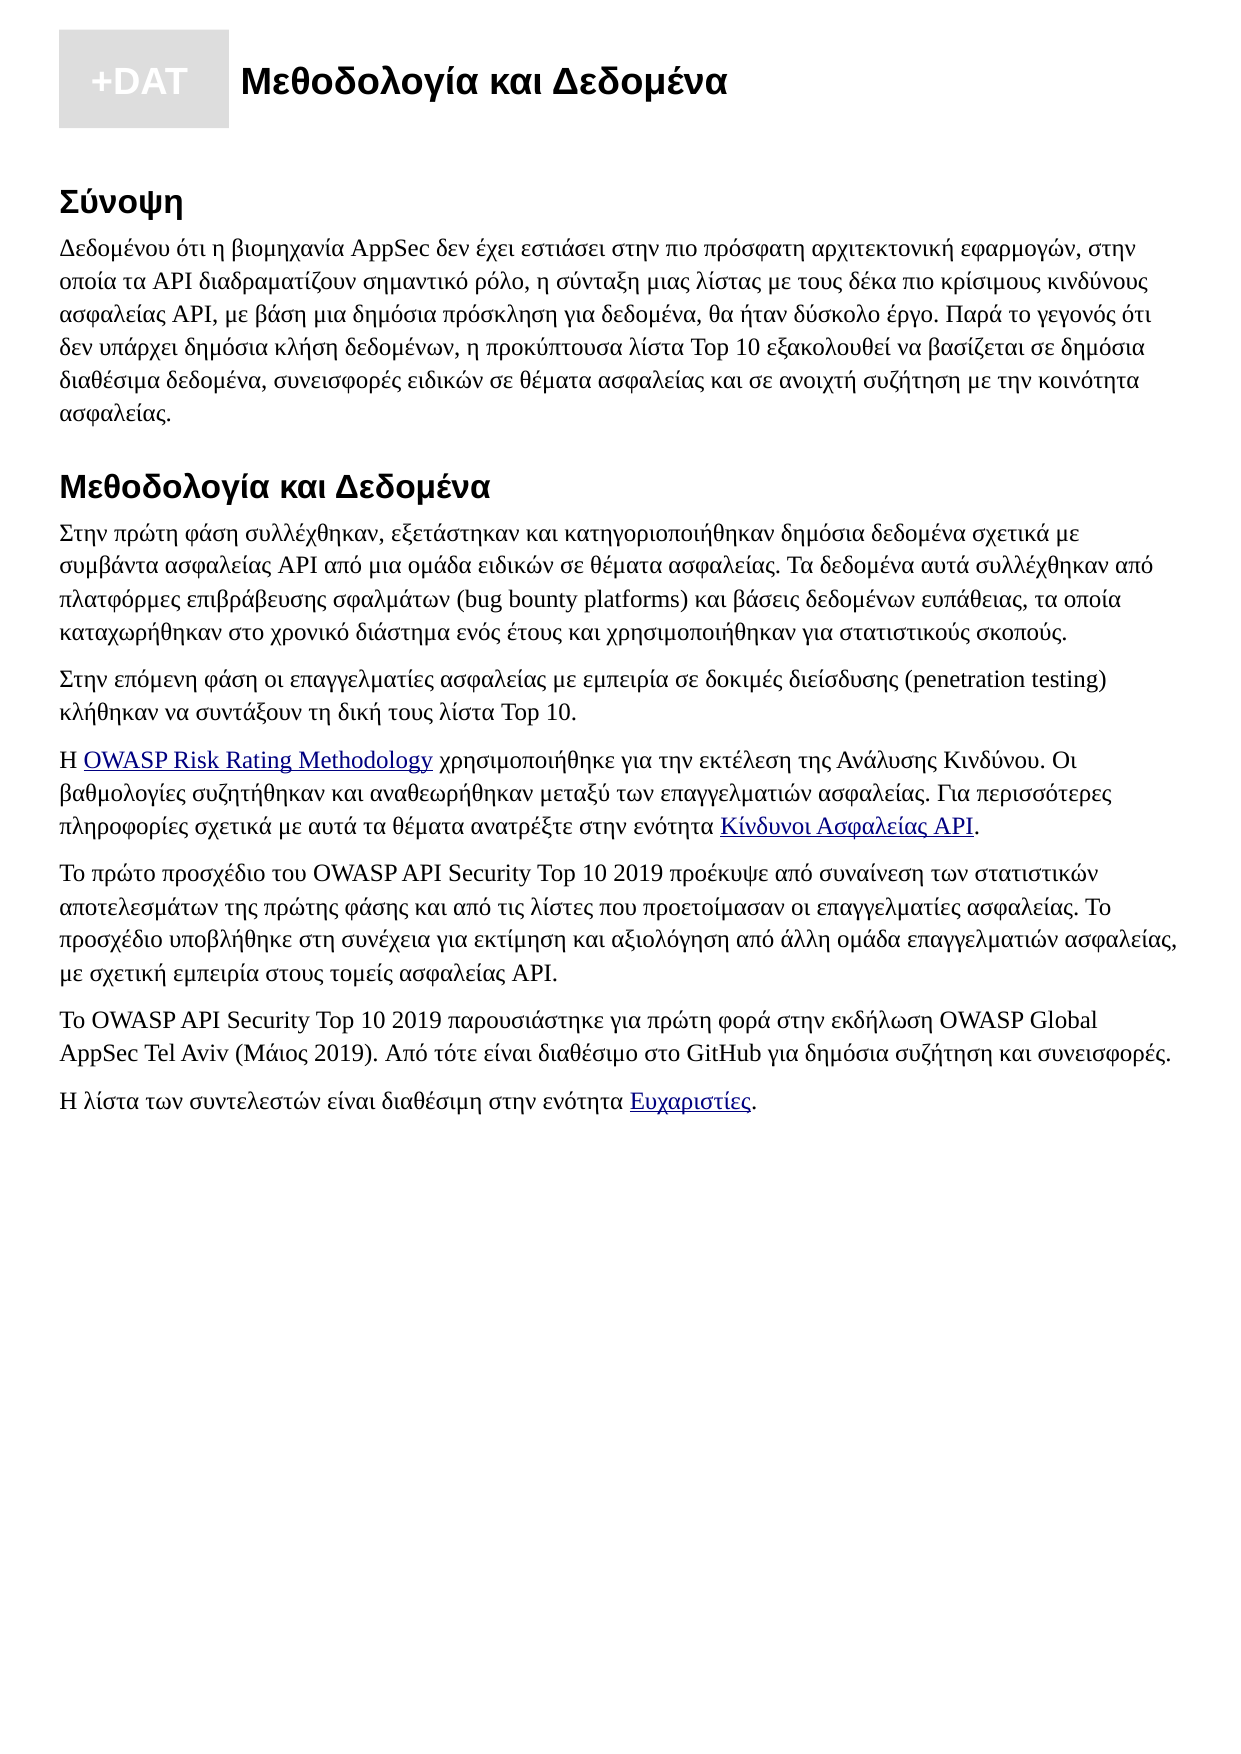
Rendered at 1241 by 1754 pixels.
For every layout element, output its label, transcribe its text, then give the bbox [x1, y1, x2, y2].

text Το πρώτο προσχέδιο του OWASP API Security Top 10 2019 προέκυψε από συναίνεση των στατιστικών αποτελεσμάτων της πρώτης φάσης και από τις λίστες που προετοίμασαν οι επαγγελματίες ασφαλείας. Το προσχέδιο υποβλήθηκε στη συνέχεια για εκτίμηση και αξιολόγηση από άλλη ομάδα επαγγελματιών ασφαλείας, με σχετική εμπειρία στους τομείς ασφαλείας API. [59, 858, 1181, 986]
subtitle Μεθοδολογία και Δεδομένα [59, 466, 1181, 505]
text Δεδομένου ότι η βιομηχανία AppSec δεν έχει εστιάσει στην πιο πρόσφατη αρχιτεκτονική εφαρμογών, στην οποία τα API διαδραματίζουν σημαντικό ρόλο, η σύνταξη μιας λίστας με τους δέκα πιο κρίσιμους κινδύνους ασφαλείας API, με βάση μια δημόσια πρόσκληση για δεδομένα, θα ήταν δύσκολο έργο. Παρά το γεγονός ότι δεν υπάρχει δημόσια κλήση δεδομένων, η προκύπτουσα λίστα Top 10 εξακολουθεί να βασίζεται σε δημόσια διαθέσιμα δεδομένα, συνεισφορές ειδικών σε θέματα ασφαλείας και σε ανοιχτή συζήτηση με την κοινότητα ασφαλείας. [59, 233, 1181, 427]
text Το OWASP API Security Top 10 2019 παρουσιάστηκε για πρώτη φορά στην εκδήλωση OWASP Global AppSec Tel Aviv (Μάιος 2019). Από τότε είναι διαθέσιμο στο GitHub για δημόσια συζήτηση και συνεισφορές. [59, 1005, 1181, 1067]
subtitle Σύνοψη [59, 182, 1181, 220]
text Στην επόμενη φάση οι επαγγελματίες ασφαλείας με εμπειρία σε δοκιμές διείσδυσης (penetration testing) κλήθηκαν να συντάξουν τη δική τους λίστα Top 10. [59, 664, 1181, 726]
text Στην πρώτη φάση συλλέχθηκαν, εξετάστηκαν και κατηγοριοποιήθηκαν δημόσια δεδομένα σχετικά με συμβάντα ασφαλείας API από μια ομάδα ειδικών σε θέματα ασφαλείας. Τα δεδομένα αυτά συλλέχθηκαν από πλατφόρμες επιβράβευσης σφαλμάτων (bug bounty platforms) και βάσεις δεδομένων ευπάθειας, τα οποία καταχωρήθηκαν στο χρονικό διάστημα ενός έτους και χρησιμοποιήθηκαν για στατιστικούς σκοπούς. [59, 518, 1181, 645]
text Η OWASP Risk Rating Methodology χρησιμοποιήθηκε για την εκτέλεση της Ανάλυσης Κινδύνου. Οι βαθμολογίες συζητήθηκαν και αναθεωρήθηκαν μεταξύ των επαγγελματιών ασφαλείας. Για περισσότερες πληροφορίες σχετικά με αυτά τα θέματα ανατρέξτε στην ενότητα Κίνδυνοι Ασφαλείας API. [59, 745, 1181, 840]
text Η λίστα των συντελεστών είναι διαθέσιμη στην ενότητα Ευχαριστίες. [59, 1086, 1181, 1114]
